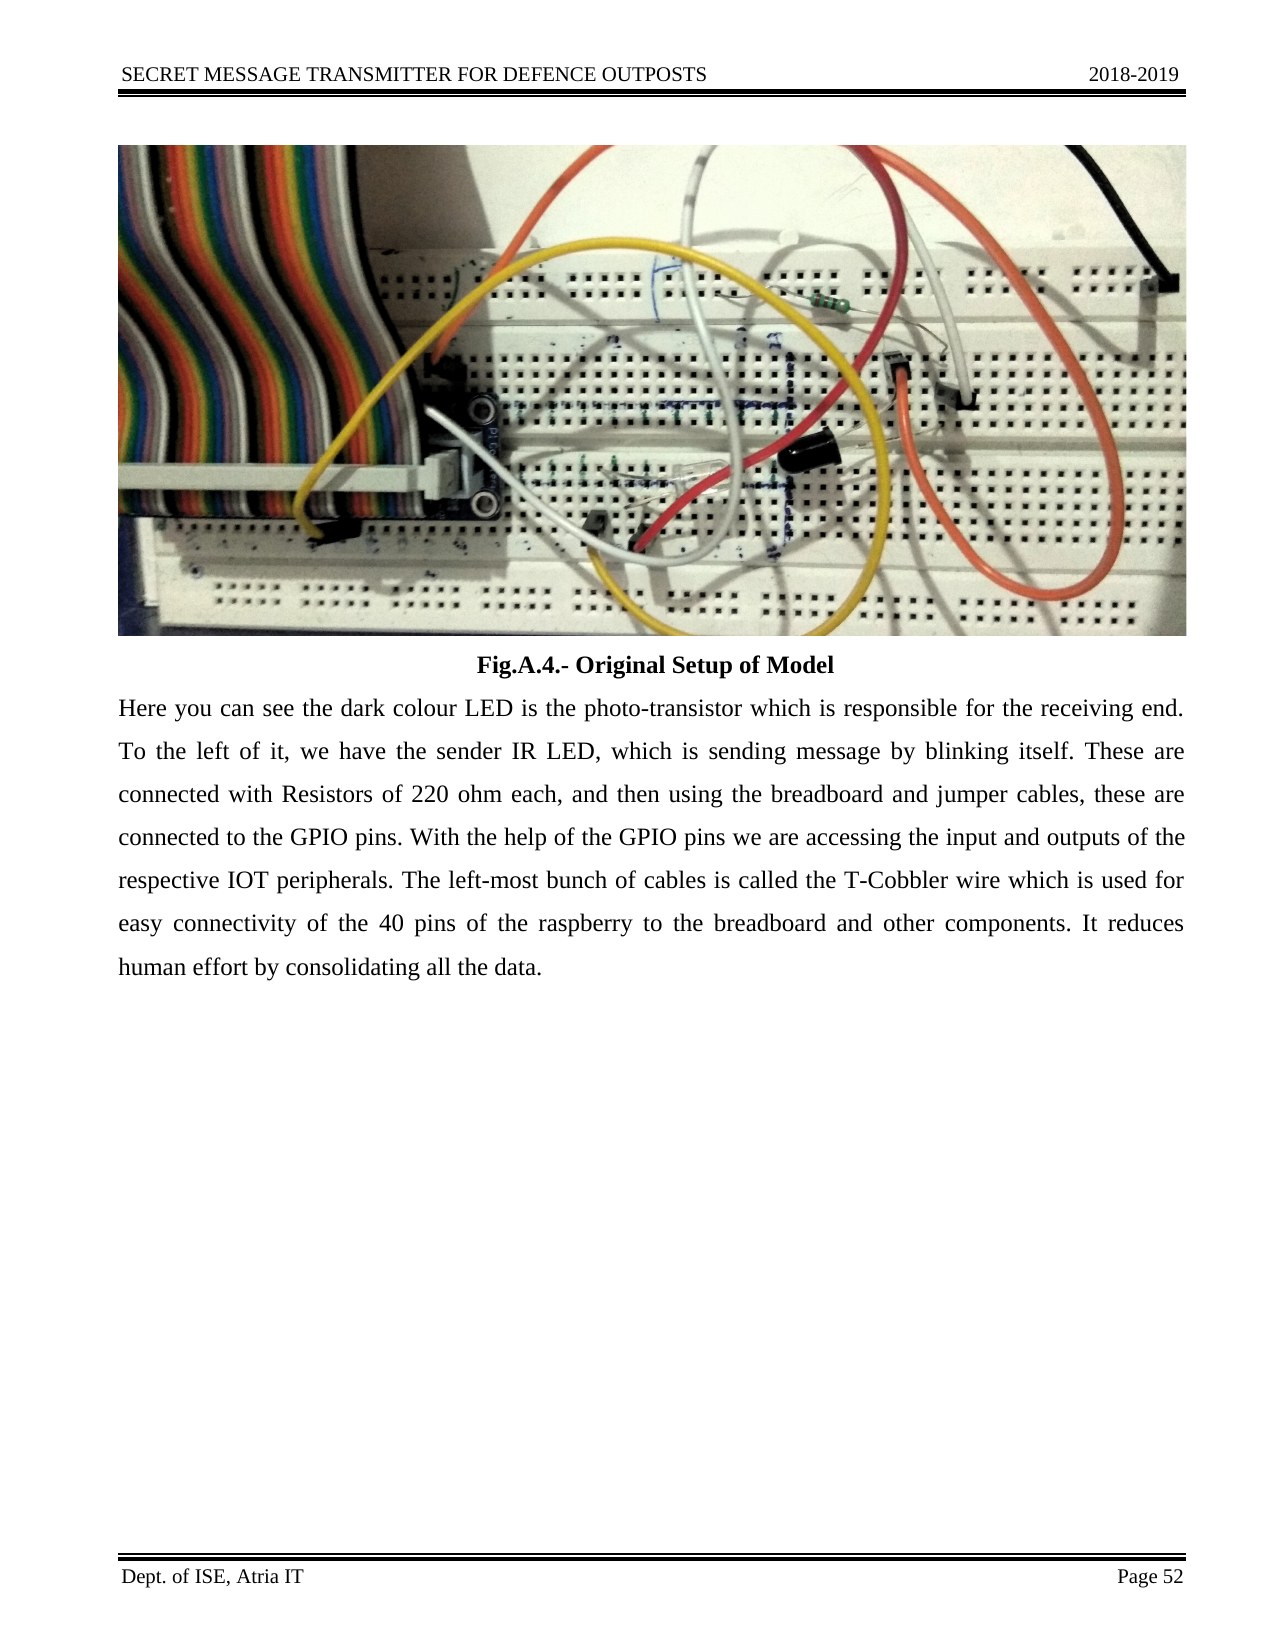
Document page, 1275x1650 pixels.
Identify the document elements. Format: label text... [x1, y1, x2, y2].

text [118, 124, 1186, 145]
text Fig.A.4.- Original Setup of Model [118, 636, 1186, 678]
picture [118, 145, 1187, 636]
text Here you can see the dark colour LED is the photo-transistor which is responsible for the receiving end. To the left of it, we have the sender IR LED, which is sending message by blinking itself. These are connected with Resistors of 220 ohm each, and then using the breadboard and jumper cables, these are connected to the GPIO pins. With the help of the GPIO pins we are accessing the input and outputs of the respective IOT peripherals. The left-most bunch of cables is called the T-Cobbler wire which is used for easy connectivity of the 40 pins of the raspberry to the breadboard and other components. It reduces human effort by consolidating all the data. [118, 693, 1186, 980]
